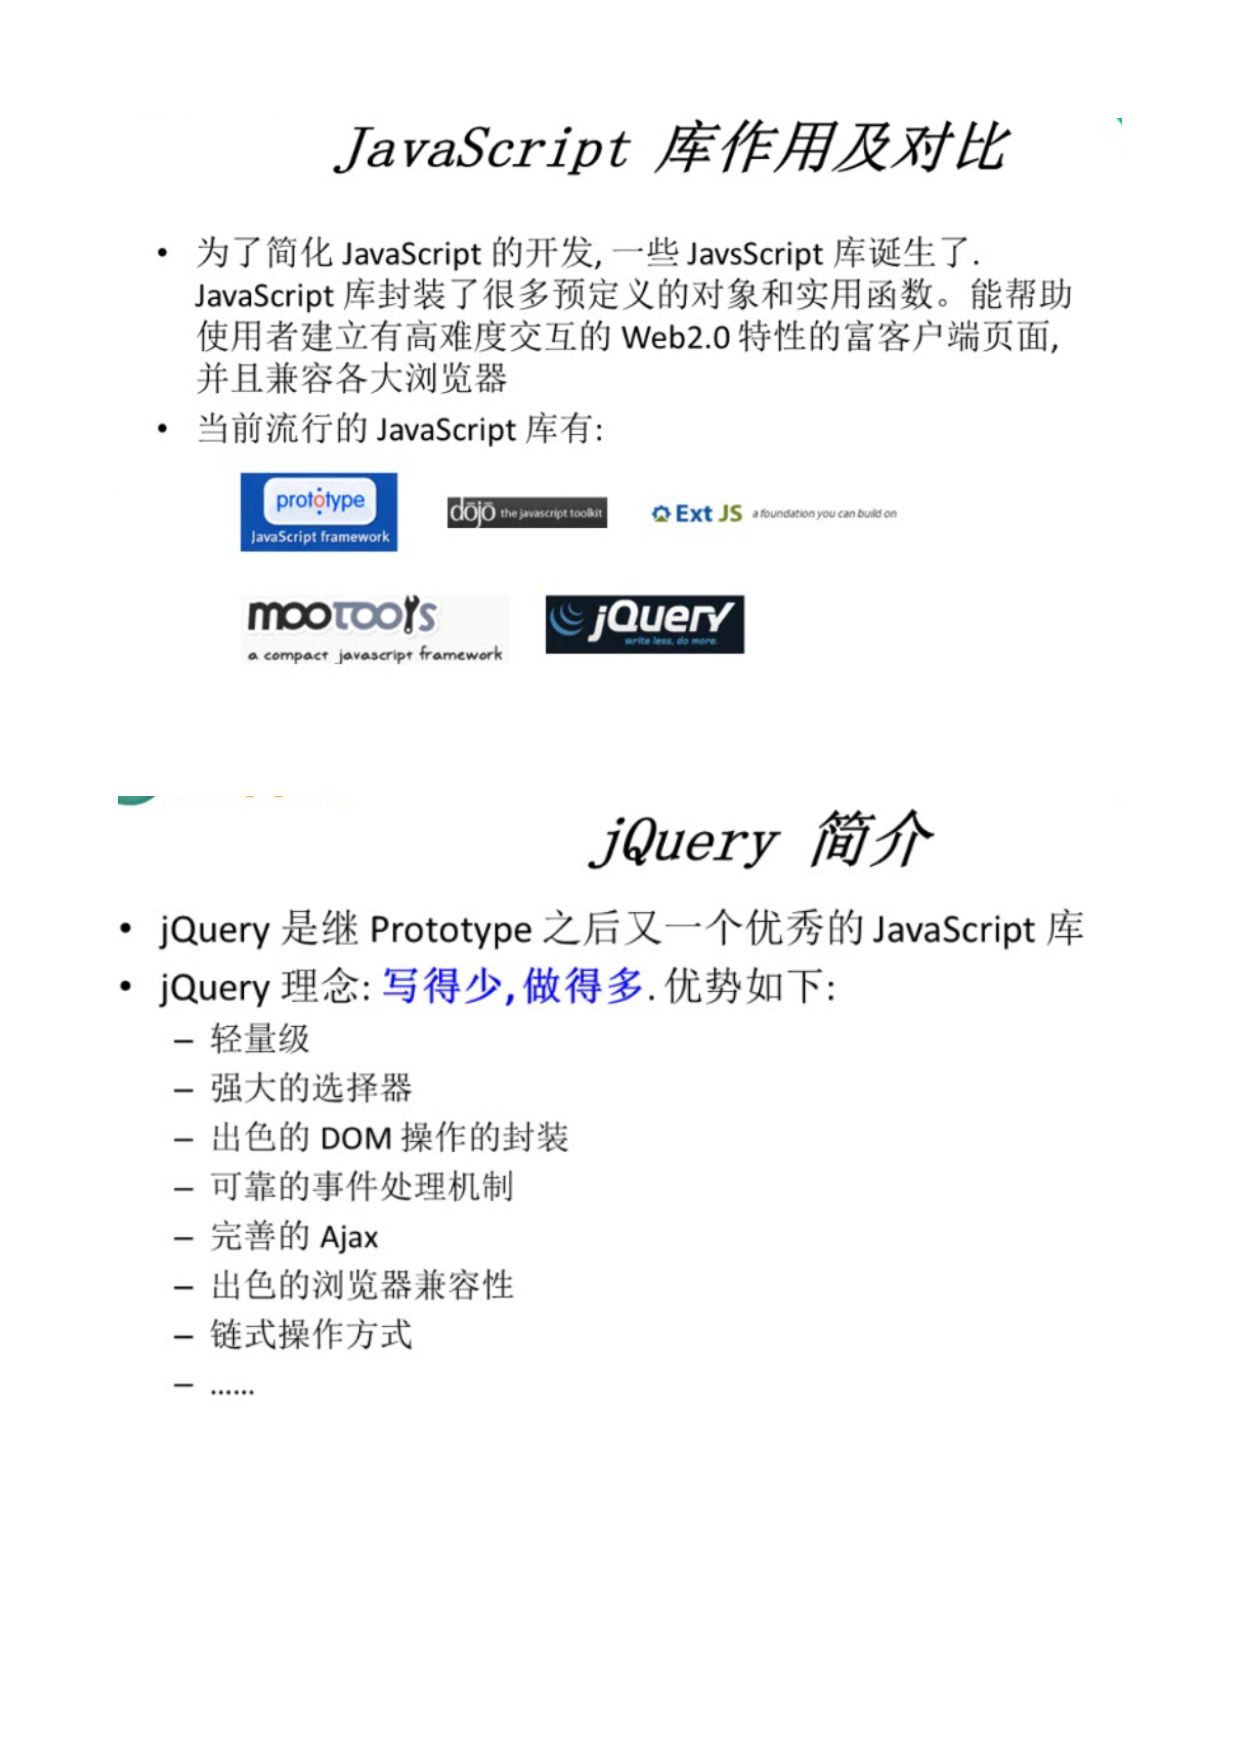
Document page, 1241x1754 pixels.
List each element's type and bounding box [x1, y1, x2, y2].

picture [118, 796, 1123, 1452]
picture [118, 118, 1123, 710]
